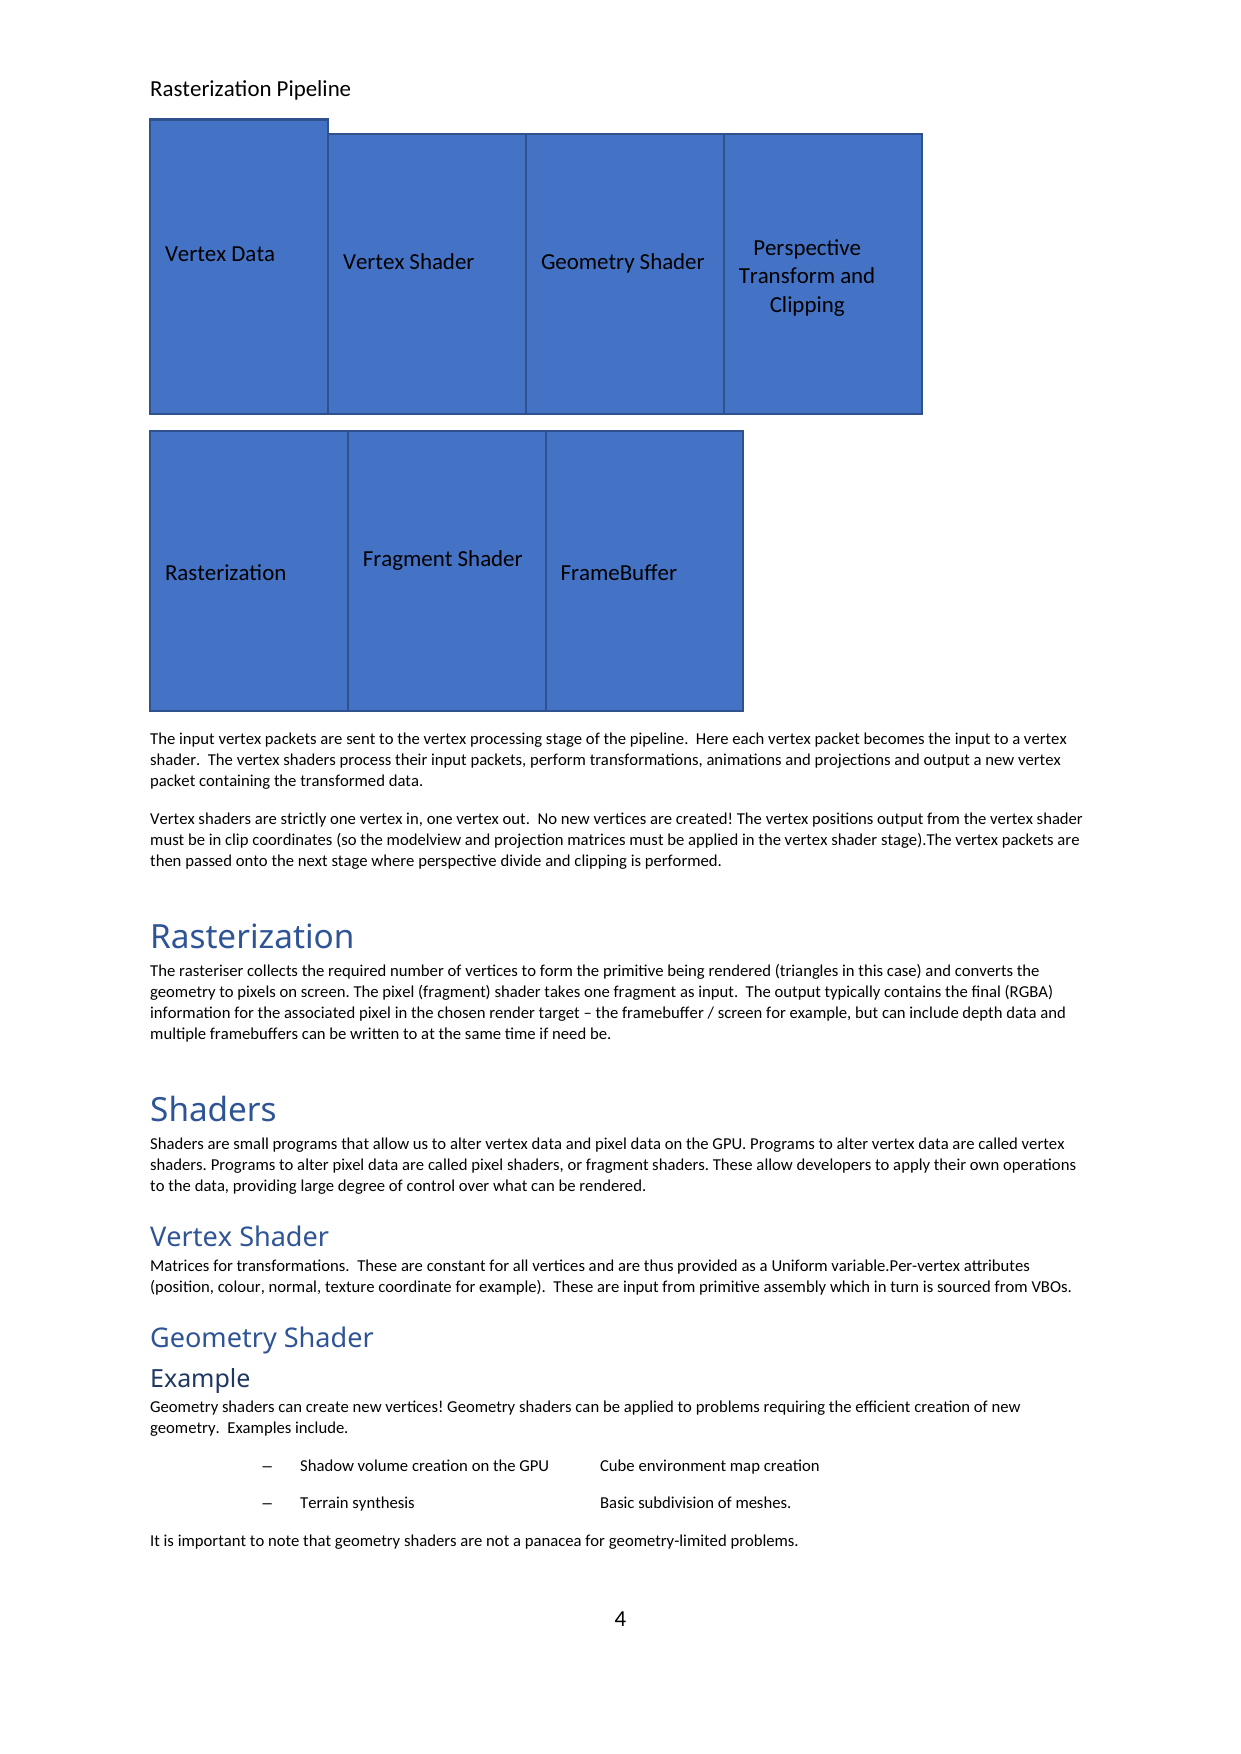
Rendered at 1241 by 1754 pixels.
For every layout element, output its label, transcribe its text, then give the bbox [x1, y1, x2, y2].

text Vertex shaders are strictly one vertex in, one vertex out. No new vertices are created! The vertex positions output from the vertex shader must be in clip coordinates (so the modelview and projection matrices must be applied in the vertex shader stage).The vertex packets are then passed onto the next stage where perspective divide and clipping is performed. [150, 808, 1090, 871]
subtitle Shaders [150, 1086, 1090, 1131]
subtitle Vertex Shader [150, 1217, 1090, 1254]
subtitle Geometry Shader [150, 1318, 1090, 1355]
text Rasterization Pipeline [150, 74, 1090, 102]
text Shaders are small programs that allow us to alter vertex data and pixel data on the GPU. Programs to alter vertex data are called vertex shaders. Programs to alter pixel data are called pixel shaders, or fragment shaders. These allow developers to apply their own operations to the data, providing large degree of control over what can be rendered. [150, 1133, 1090, 1196]
list Terrain synthesis Basic subdivision of meshes. [262, 1493, 1090, 1513]
text Matrices for transformations. These are constant for all vertices and are thus provided as a Uniform variable.Per-vertex attributes (position, colour, normal, texture coordinate for example). These are input from primitive assembly which in turn is sourced from VBOs. [150, 1256, 1090, 1297]
text The rasteriser collects the required number of vertices to form the primitive being rendered (triangles in this case) and converts the geometry to pixels on screen. The pixel (fragment) shader takes one fragment as input. The output typically contains the final (RGBA) information for the associated pixel in the chosen render target – the framebuffer / screen for example, but can include depth data and multiple framebuffers can be written to at the same time if need be. [150, 960, 1090, 1044]
text Geometry shaders can create new vertices! Geometry shaders can be applied to problems requiring the efficient creation of new geometry. Examples include. [150, 1396, 1090, 1438]
subtitle Rasterization [150, 913, 1090, 958]
text It is important to note that geometry shaders are not a panacea for geometry-limited problems. [150, 1531, 1090, 1551]
subtitle Example [150, 1361, 1090, 1395]
text The input vertex packets are sent to the vertex processing stage of the pipeline. Here each vertex packet becomes the input to a vertex shader. The vertex shaders process their input packets, perform transformations, animations and projections and output a new vertex packet containing the transformed data. [150, 728, 1090, 791]
list Shadow volume creation on the GPU Cube environment map creation [262, 1455, 1090, 1475]
